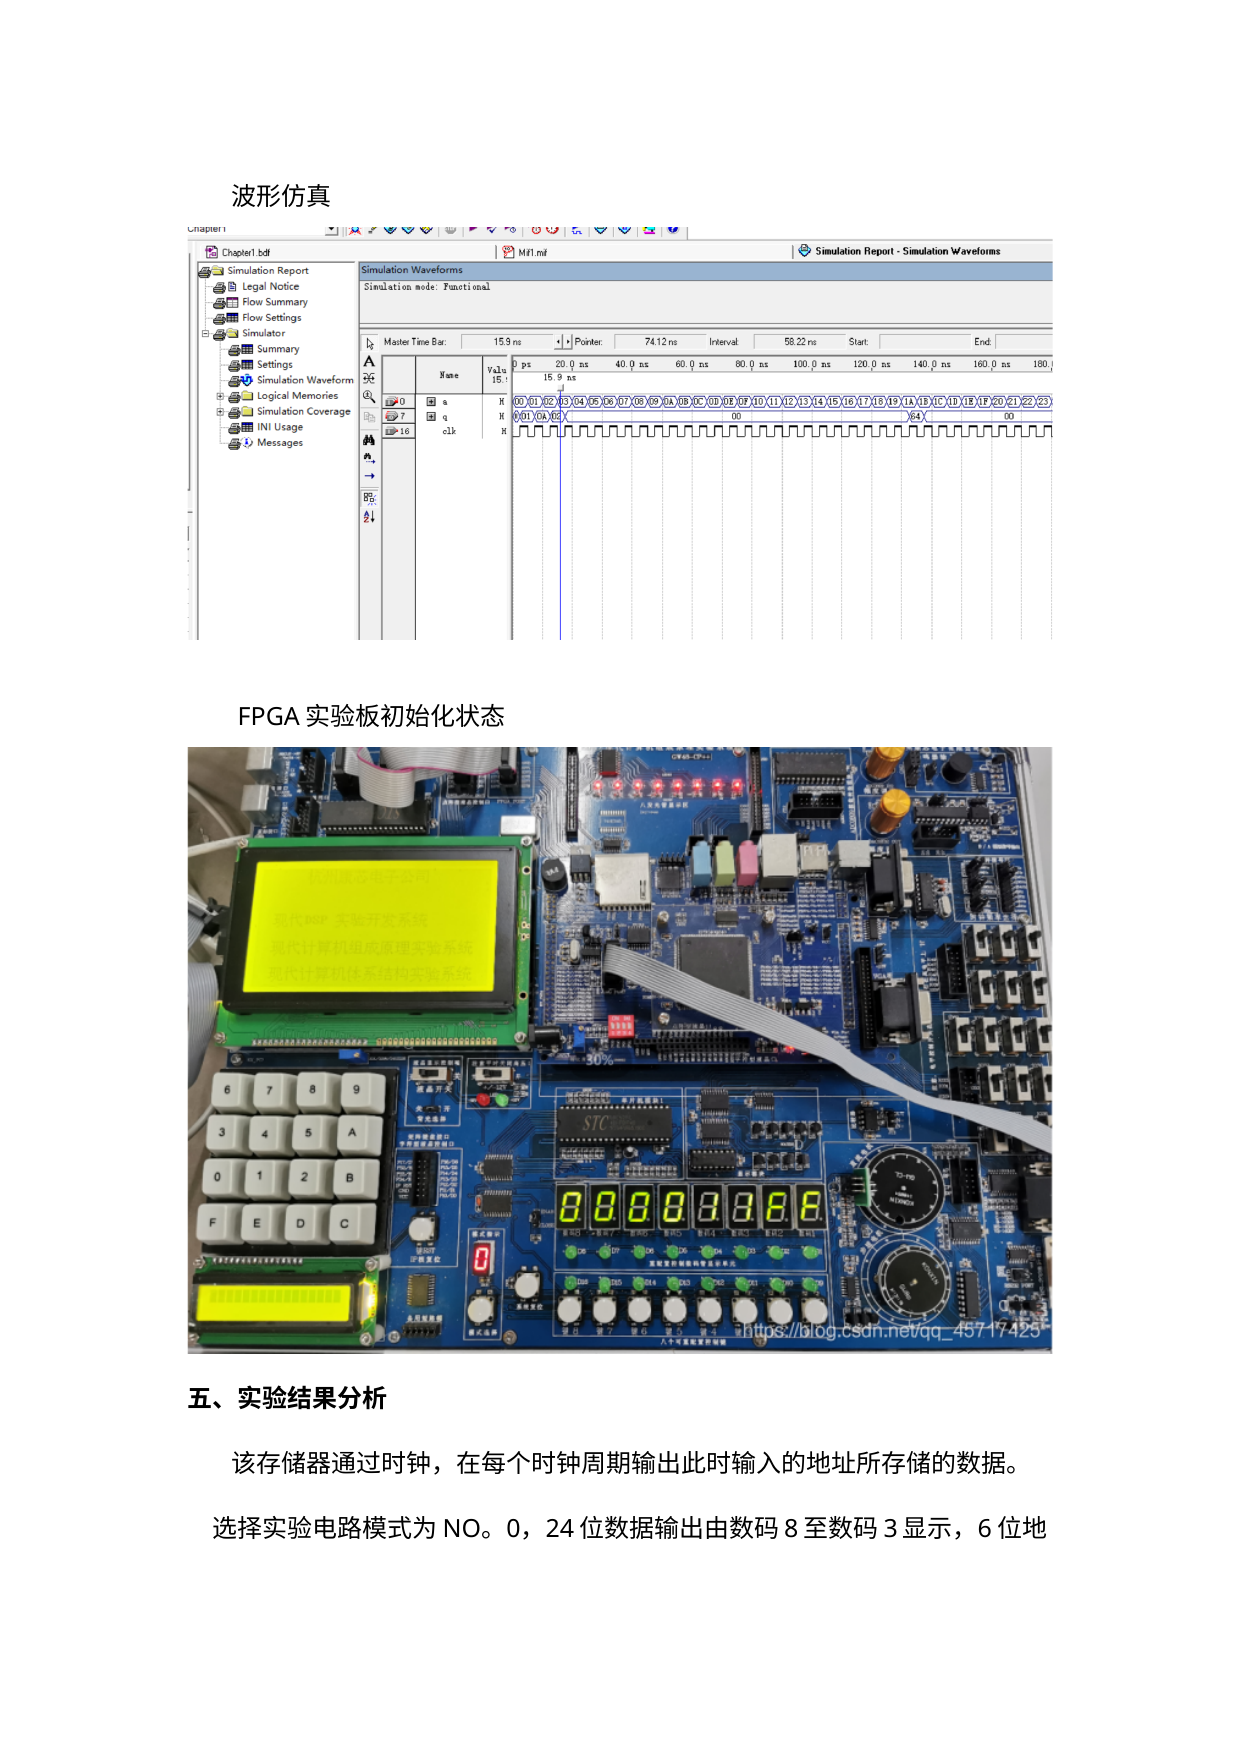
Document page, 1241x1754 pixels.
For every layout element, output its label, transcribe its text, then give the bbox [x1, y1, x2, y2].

text 五、实验结果分析 [187, 1354, 1053, 1429]
picture [187, 747, 1053, 1354]
text 波形仿真 [187, 162, 1053, 227]
picture [187, 227, 1053, 640]
text 该存储器通过时钟，在每个时钟周期输出此时输入的地址所存储的数据。 选择实验电路模式为NO。0，24位数据输出由数码8至数码3显示，6位地 [187, 1429, 1053, 1559]
text FPGA实验板初始化状态 [187, 682, 1053, 747]
